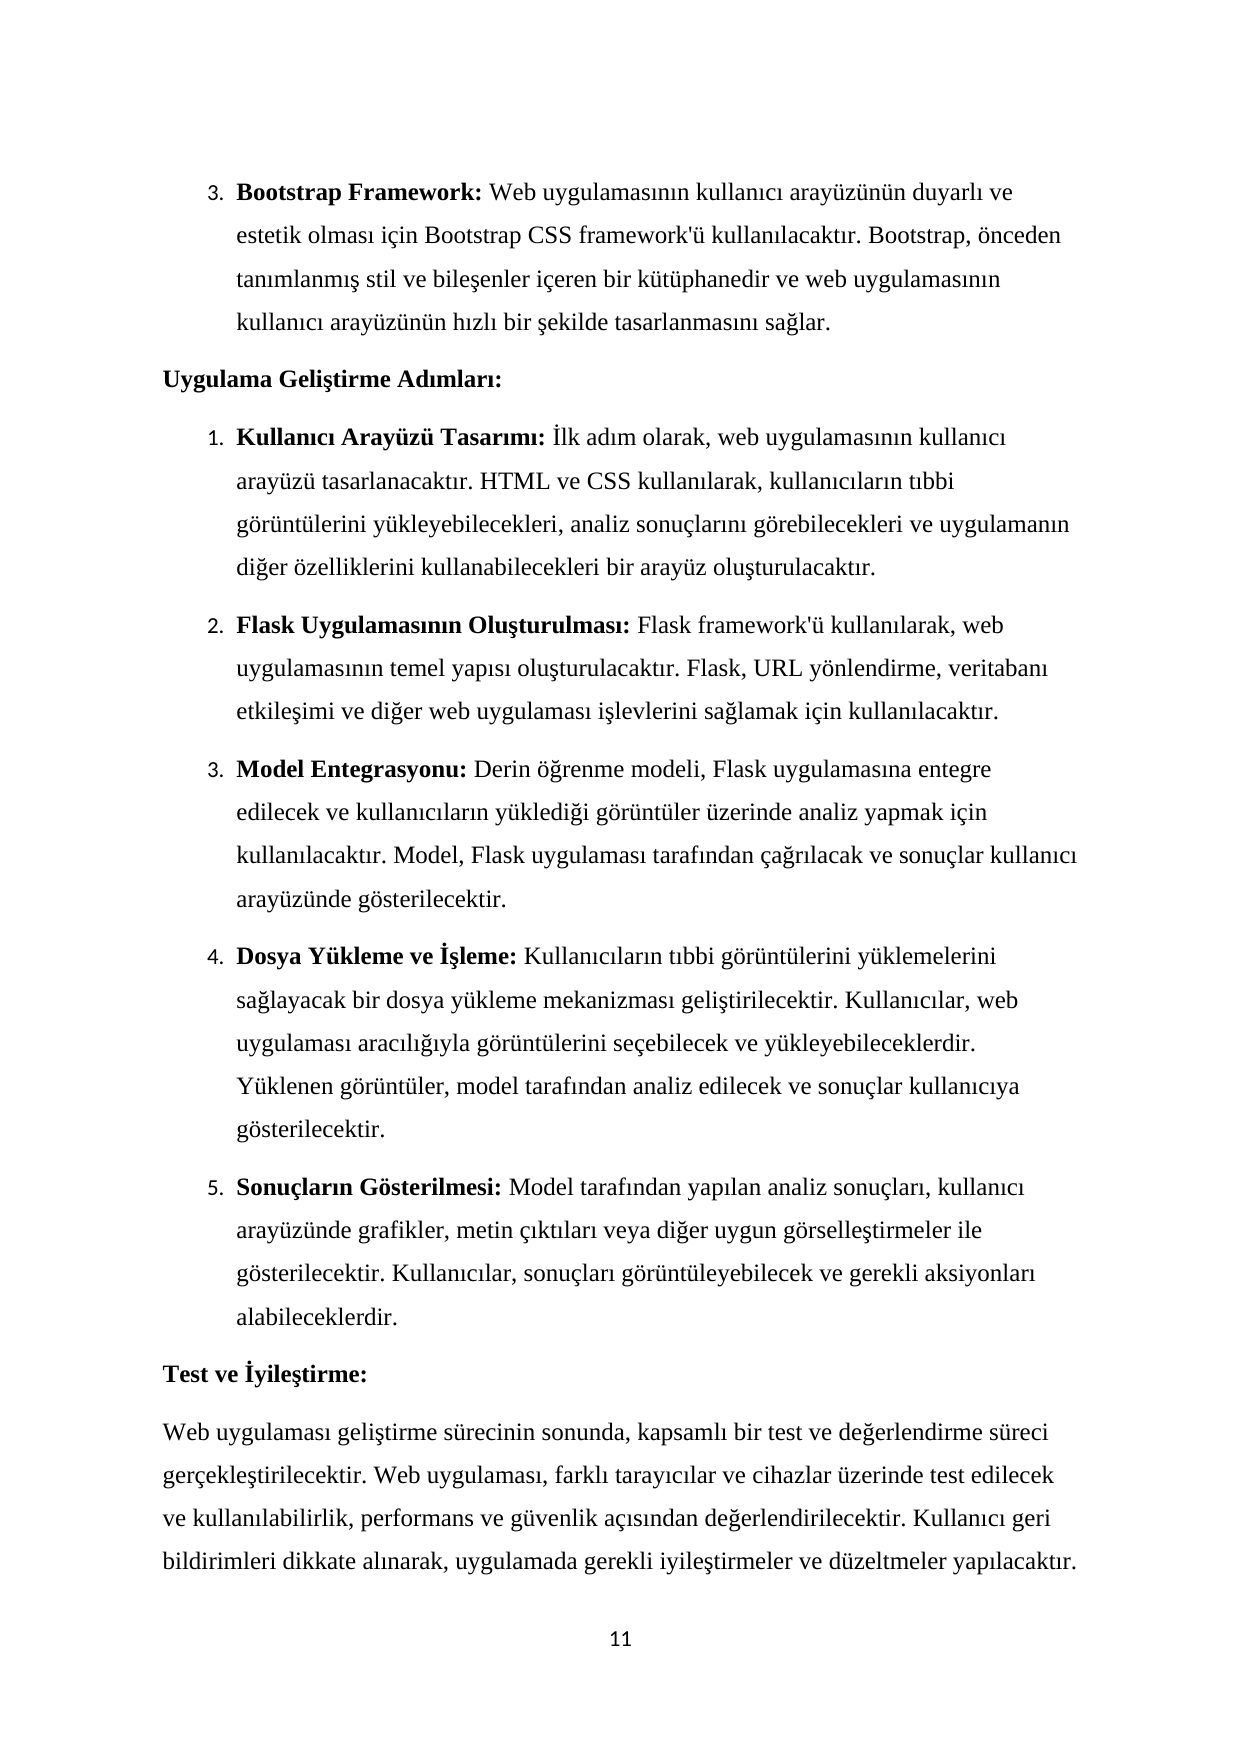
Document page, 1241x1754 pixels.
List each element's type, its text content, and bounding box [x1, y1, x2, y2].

text Test ve İyileştirme: [162, 1359, 1078, 1388]
list Flask Uygulamasının Oluşturulması: Flask framework'ü kullanılarak, web uygulamasının temel yapısı oluşturulacaktır. Flask, URL yönlendirme, veritabanı etkileşimi ve diğer web uygulaması işlevlerini sağlamak için kullanılacaktır. [207, 610, 1078, 725]
list Model Entegrasyonu: Derin öğrenme modeli, Flask uygulamasına entegre edilecek ve kullanıcıların yüklediği görüntüler üzerinde analiz yapmak için kullanılacaktır. Model, Flask uygulaması tarafından çağrılacak ve sonuçlar kullanıcı arayüzünde gösterilecektir. [207, 754, 1078, 912]
list Dosya Yükleme ve İşleme: Kullanıcıların tıbbi görüntülerini yüklemelerini sağlayacak bir dosya yükleme mekanizması geliştirilecektir. Kullanıcılar, web uygulaması aracılığıyla görüntülerini seçebilecek ve yükleyebileceklerdir. Yüklenen görüntüler, model tarafından analiz edilecek ve sonuçlar kullanıcıya gösterilecektir. [207, 941, 1078, 1143]
list Kullanıcı Arayüzü Tasarımı: İlk adım olarak, web uygulamasının kullanıcı arayüzü tasarlanacaktır. HTML ve CSS kullanılarak, kullanıcıların tıbbi görüntülerini yükleyebilecekleri, analiz sonuçlarını görebilecekleri ve uygulamanın diğer özelliklerini kullanabilecekleri bir arayüz oluşturulacaktır. [207, 422, 1078, 581]
list Bootstrap Framework: Web uygulamasının kullanıcı arayüzünün duyarlı ve estetik olması için Bootstrap CSS framework'ü kullanılacaktır. Bootstrap, önceden tanımlanmış stil ve bileşenler içeren bir kütüphanedir ve web uygulamasının kullanıcı arayüzünün hızlı bir şekilde tasarlanmasını sağlar. [207, 177, 1078, 336]
text Web uygulaması geliştirme sürecinin sonunda, kapsamlı bir test ve değerlendirme süreci gerçekleştirilecektir. Web uygulaması, farklı tarayıcılar ve cihazlar üzerinde test edilecek ve kullanılabilirlik, performans ve güvenlik açısından değerlendirilecektir. Kullanıcı geri bildirimleri dikkate alınarak, uygulamada gerekli iyileştirmeler ve düzeltmeler yapılacaktır. [162, 1417, 1078, 1575]
text Uygulama Geliştirme Adımları: [162, 364, 1078, 393]
list Sonuçların Gösterilmesi: Model tarafından yapılan analiz sonuçları, kullanıcı arayüzünde grafikler, metin çıktıları veya diğer uygun görselleştirmeler ile gösterilecektir. Kullanıcılar, sonuçları görüntüleyebilecek ve gerekli aksiyonları alabileceklerdir. [207, 1172, 1078, 1330]
